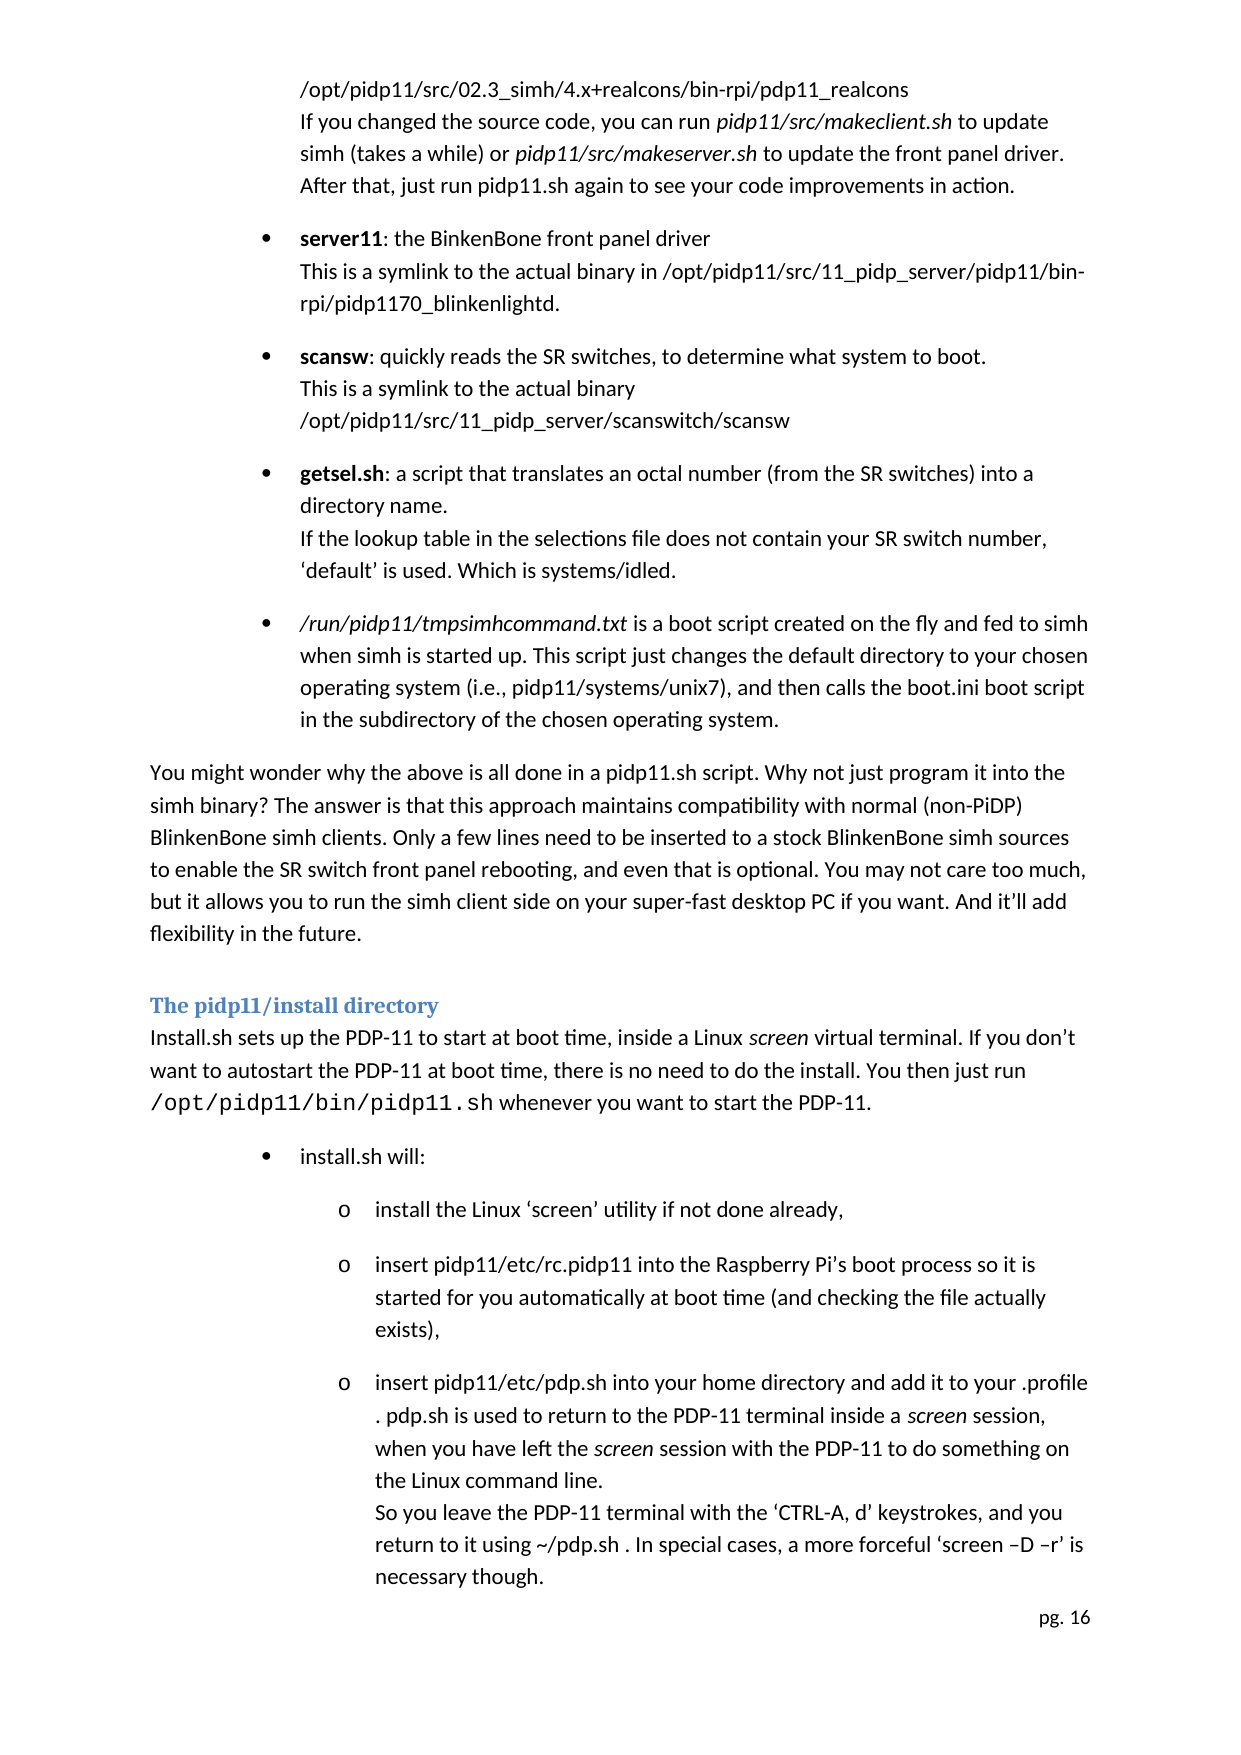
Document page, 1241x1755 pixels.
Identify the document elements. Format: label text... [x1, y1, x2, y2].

text You might wonder why the above is all done in a pidp11.sh script. Why not just program it into the simh binary? The answer is that this approach maintains compatibility with normal (non-PiDP) BlinkenBone simh clients. Only a few lines need to be inserted to a stock BlinkenBone simh sources to enable the SR switch front panel rebooting, and even that is optional. You may not care too much, but it allows you to run the simh client side on your super-fast desktop PC if you want. And it’ll add flexibility in the future. [150, 758, 1090, 947]
list /opt/pidp11/src/02.3_simh/4.x+realcons/bin-rpi/pdp11_realcons If you changed the source code, you can run pidp11/src/makeclient.sh to update simh (takes a while) or pidp11/src/makeserver.sh to update the front panel driver. After that, just run pidp11.sh again to see your code improvements in action. [262, 75, 1090, 199]
text Install.sh sets up the PDP-11 to start at boot time, inside a Linux screen virtual terminal. If you don’t want to autostart the PDP-11 at boot time, there is no need to do the install. You then just run /opt/pidp11/bin/pidp11.sh whenever you want to start the PDP-11. [150, 1023, 1090, 1117]
list install.sh will: [262, 1142, 1090, 1170]
list scansw: quickly reads the SR switches, to determine what system to boot. This is a symlink to the actual binary /opt/pidp11/src/11_pidp_server/scanswitch/scansw [262, 342, 1090, 434]
list getsel.sh: a script that translates an octal number (from the SR switches) into a directory name. If the lookup table in the selections file does not contain your SR switch number, ‘default’ is used. Which is systems/idled. [262, 459, 1090, 584]
list insert pidp11/etc/rc.pidp11 into the Raspberry Pi’s boot process so it is started for you automatically at boot time (and checking the file actually exists), [337, 1250, 1090, 1343]
list /run/pidp11/tmpsimhcommand.txt is a boot script created on the fly and fed to simh when simh is started up. This script just changes the default directory to your chosen operating system (i.e., pidp11/systems/unix7), and then calls the boot.ini boot script in the subdirectory of the chosen operating system. [262, 609, 1090, 733]
list insert pidp11/etc/pdp.sh into your home directory and add it to your .profile . pdp.sh is used to return to the PDP-11 terminal inside a screen session, when you have left the screen session with the PDP-11 to do something on the Linux command line. So you leave the PDP-11 terminal with the ‘CTRL-A, d’ keystrokes, and you return to it using ~/pdp.sh . In special cases, a more forceful ‘screen –D –r’ is necessary though. [337, 1368, 1090, 1591]
list server11: the BinkenBone front panel driver This is a symlink to the actual binary in /opt/pidp11/src/11_pidp_server/pidp11/bin-rpi/pidp1170_blinkenlightd. [262, 224, 1090, 317]
subtitle The pidp11/install directory [150, 993, 1090, 1020]
list install the Linux ‘screen’ utility if not done already, [337, 1195, 1090, 1224]
